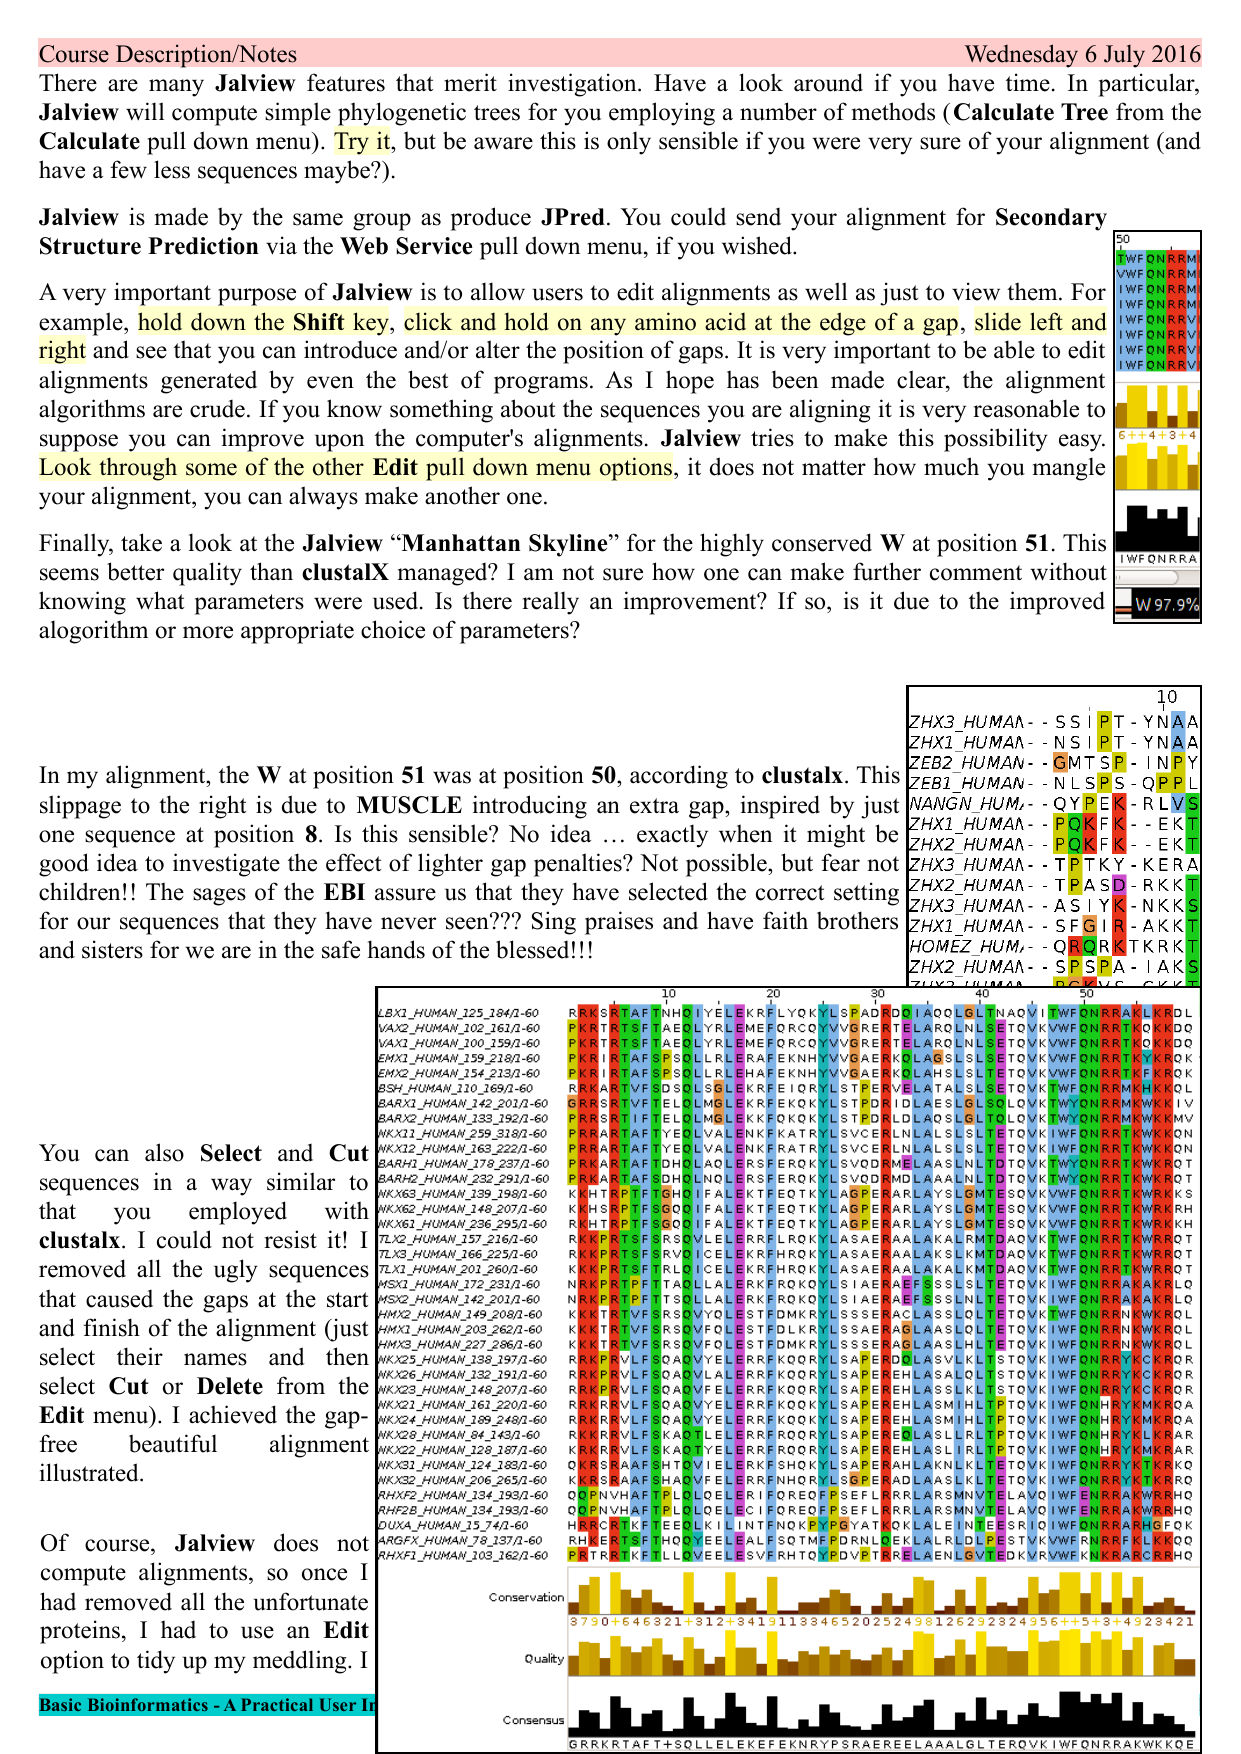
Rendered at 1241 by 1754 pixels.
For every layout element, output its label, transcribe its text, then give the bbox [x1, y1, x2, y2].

picture [377, 988, 1200, 1752]
picture [909, 687, 1200, 986]
text Finally, take a look at the Jalview “Manhattan Skyline” for the highly conserved W at position 51. This seems better quality than clustalX managed? I am not sure how one can make further comment without knowing what parameters were used. Is there really an improvement? If so, is it due to the improved alogorithm or more appropriate choice of parameters? [38, 527, 1202, 644]
text A very important purpose of Jalview is to allow users to edit alignments as well as just to view them. For example, hold down the Shift key, click and hold on any amino acid at the edge of a gap, slide left and right and see that you can introduce and/or alter the position of gaps. It is very important to be able to edit alignments generated by even the best of programs. As I hope has been made clear, the alignment algorithms are crude. If you know something about the sequences you are aligning it is very reasonable to suppose you can improve upon the computer's alignments. Jalview tries to make this possibility easy. Look through some of the other Edit pull down menu options, it does not matter how much you mangle your alignment, you can always make another one. [38, 277, 1113, 510]
picture [1115, 232, 1200, 622]
text There are many Jalview features that merit investigation. Have a look around if you have time. In particular, Jalview will compute simple phylogenetic trees for you employing a number of methods (Calculate Tree from the Calculate pull down menu). Try it, but be aware this is only sensible if you were very sure of your alignment (and have a few less sequences maybe?). [38, 67, 1202, 184]
text Jalview is made by the same group as produce JPred. You could send your alignment for Secondary Structure Prediction via the Web Service pull down menu, if you wished. [38, 201, 1202, 259]
text Of course, Jalview does not compute alignments, so once I had removed all the unfortunate proteins, I had to use an Edit option to tidy up my meddling. I [40, 1528, 375, 1673]
text In my alignment, the W at position 51 was at position 50, according to clustalx. This slippage to the right is due to MUSCLE introducing an extra gap, inspired by just one sequence at position 8. Is this sensible? No idea … exactly when it might be good idea to investigate the effect of lighter gap penalties? Not possible, but fear not children!! The sages of the EBI assure us that they have selected the correct setting for our sequences that they have never seen??? Sing praises and have faith brothers and sisters for we are in the safe hands of the blessed!!! [38, 760, 906, 964]
text You can also Select and Cut sequences in a way similar to that you employed with clustalx. I could not resist it! I removed all the ugly sequences that caused the gaps at the start and finish of the alignment (just select their names and then select Cut or Delete from the Edit menu). I achieved the gap-free beautiful alignment illustrated. [38, 1138, 375, 1487]
